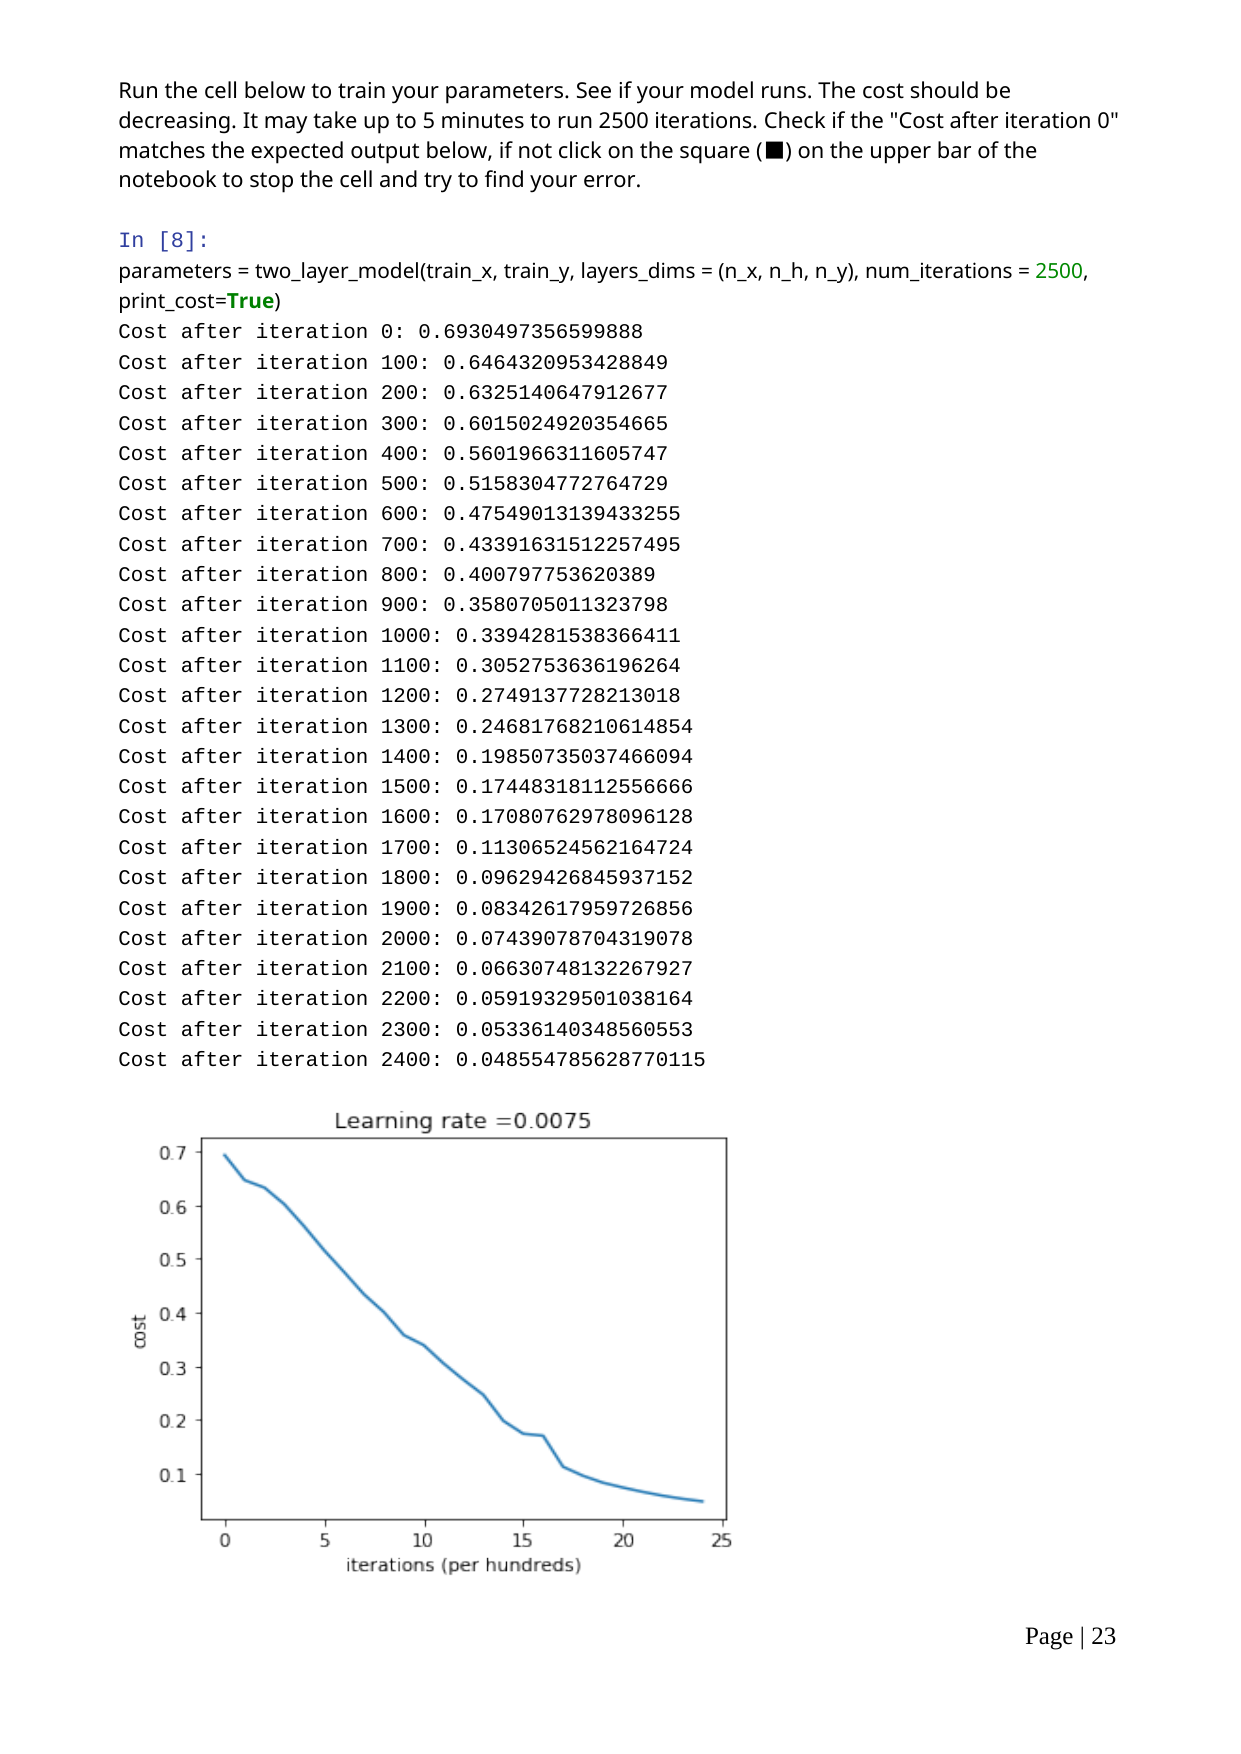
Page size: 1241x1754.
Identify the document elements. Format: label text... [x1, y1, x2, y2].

text Cost after iteration 1200: 0.2749137728213018 [118, 679, 1122, 709]
text Cost after iteration 500: 0.5158304772764729 [118, 466, 1122, 497]
text Cost after iteration 2400: 0.048554785628770115 [118, 1042, 1122, 1073]
text Cost after iteration 1400: 0.19850735037466094 [118, 739, 1122, 769]
text Cost after iteration 1700: 0.11306524562164724 [118, 830, 1122, 861]
text Cost after iteration 1300: 0.24681768210614854 [118, 709, 1122, 739]
text Cost after iteration 2100: 0.06630748132267927 [118, 951, 1122, 982]
text Cost after iteration 1800: 0.09629426845937152 [118, 861, 1122, 891]
text Cost after iteration 700: 0.43391631512257495 [118, 527, 1122, 557]
text Run the cell below to train your parameters. See if your model runs. The cost should be decreasing. It may take up to 5 minutes to run 2500 iterations. Check if the "Cost after iteration 0" matches the expected output below, if not click on the square (⬛) on the upper bar of the notebook to stop the cell and try to find your error. [118, 75, 1122, 194]
text Cost after iteration 400: 0.5601966311605747 [118, 436, 1122, 466]
text Cost after iteration 300: 0.6015024920354665 [118, 406, 1122, 436]
text Cost after iteration 2300: 0.05336140348560553 [118, 1012, 1122, 1042]
text Cost after iteration 2000: 0.07439078704319078 [118, 921, 1122, 951]
text Cost after iteration 100: 0.6464320953428849 [118, 345, 1122, 376]
text Cost after iteration 1100: 0.3052753636196264 [118, 648, 1122, 679]
text Cost after iteration 900: 0.3580705011323798 [118, 588, 1122, 618]
text Cost after iteration 600: 0.47549013139433255 [118, 497, 1122, 527]
text In [8]: [118, 224, 1122, 254]
text Cost after iteration 2200: 0.05919329501038164 [118, 982, 1122, 1012]
text Cost after iteration 1000: 0.3394281538366411 [118, 618, 1122, 648]
text Cost after iteration 1600: 0.17080762978096128 [118, 800, 1122, 830]
text Cost after iteration 1500: 0.17448318112556666 [118, 769, 1122, 800]
text Cost after iteration 0: 0.6930497356599888 [118, 315, 1122, 345]
text Cost after iteration 800: 0.400797753620389 [118, 557, 1122, 588]
text parameters = two_layer_model(train_x, train_y, layers_dims = (n_x, n_h, n_y), num_iterations = 2500, print_cost=True) [118, 254, 1122, 315]
text Cost after iteration 200: 0.6325140647912677 [118, 376, 1122, 406]
text Cost after iteration 1900: 0.08342617959726856 [118, 891, 1122, 921]
